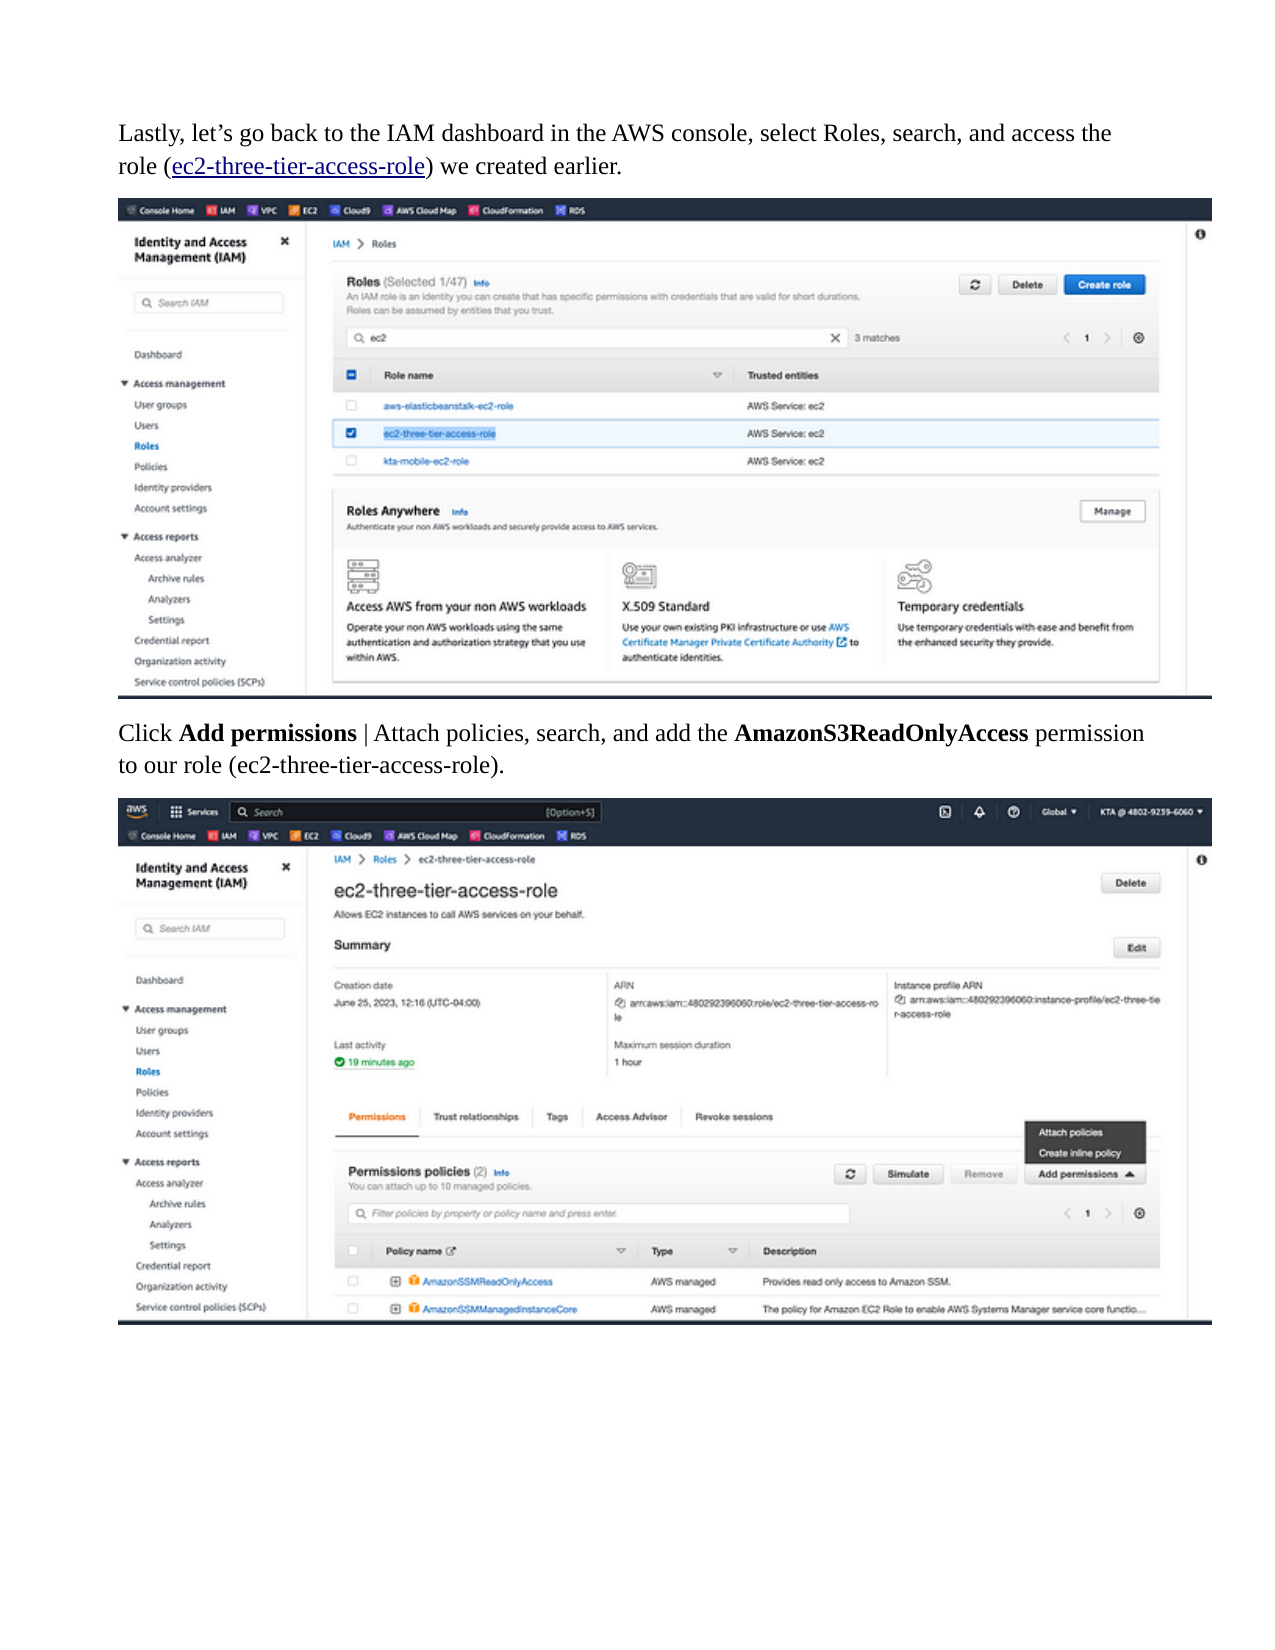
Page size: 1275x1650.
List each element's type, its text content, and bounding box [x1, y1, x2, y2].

picture [118, 198, 1212, 699]
text Click Add permissions | Attach policies, search, and add the AmazonS3ReadOnlyAccess permission to our role (ec2-three-tier-access-role). [118, 718, 1157, 779]
text Lastly, let’s go back to the IAM dashboard in the AWS console, select Roles, search, and access the role (ec2-three-tier-access-role) we created earlier. [118, 118, 1157, 180]
picture [118, 798, 1212, 1325]
